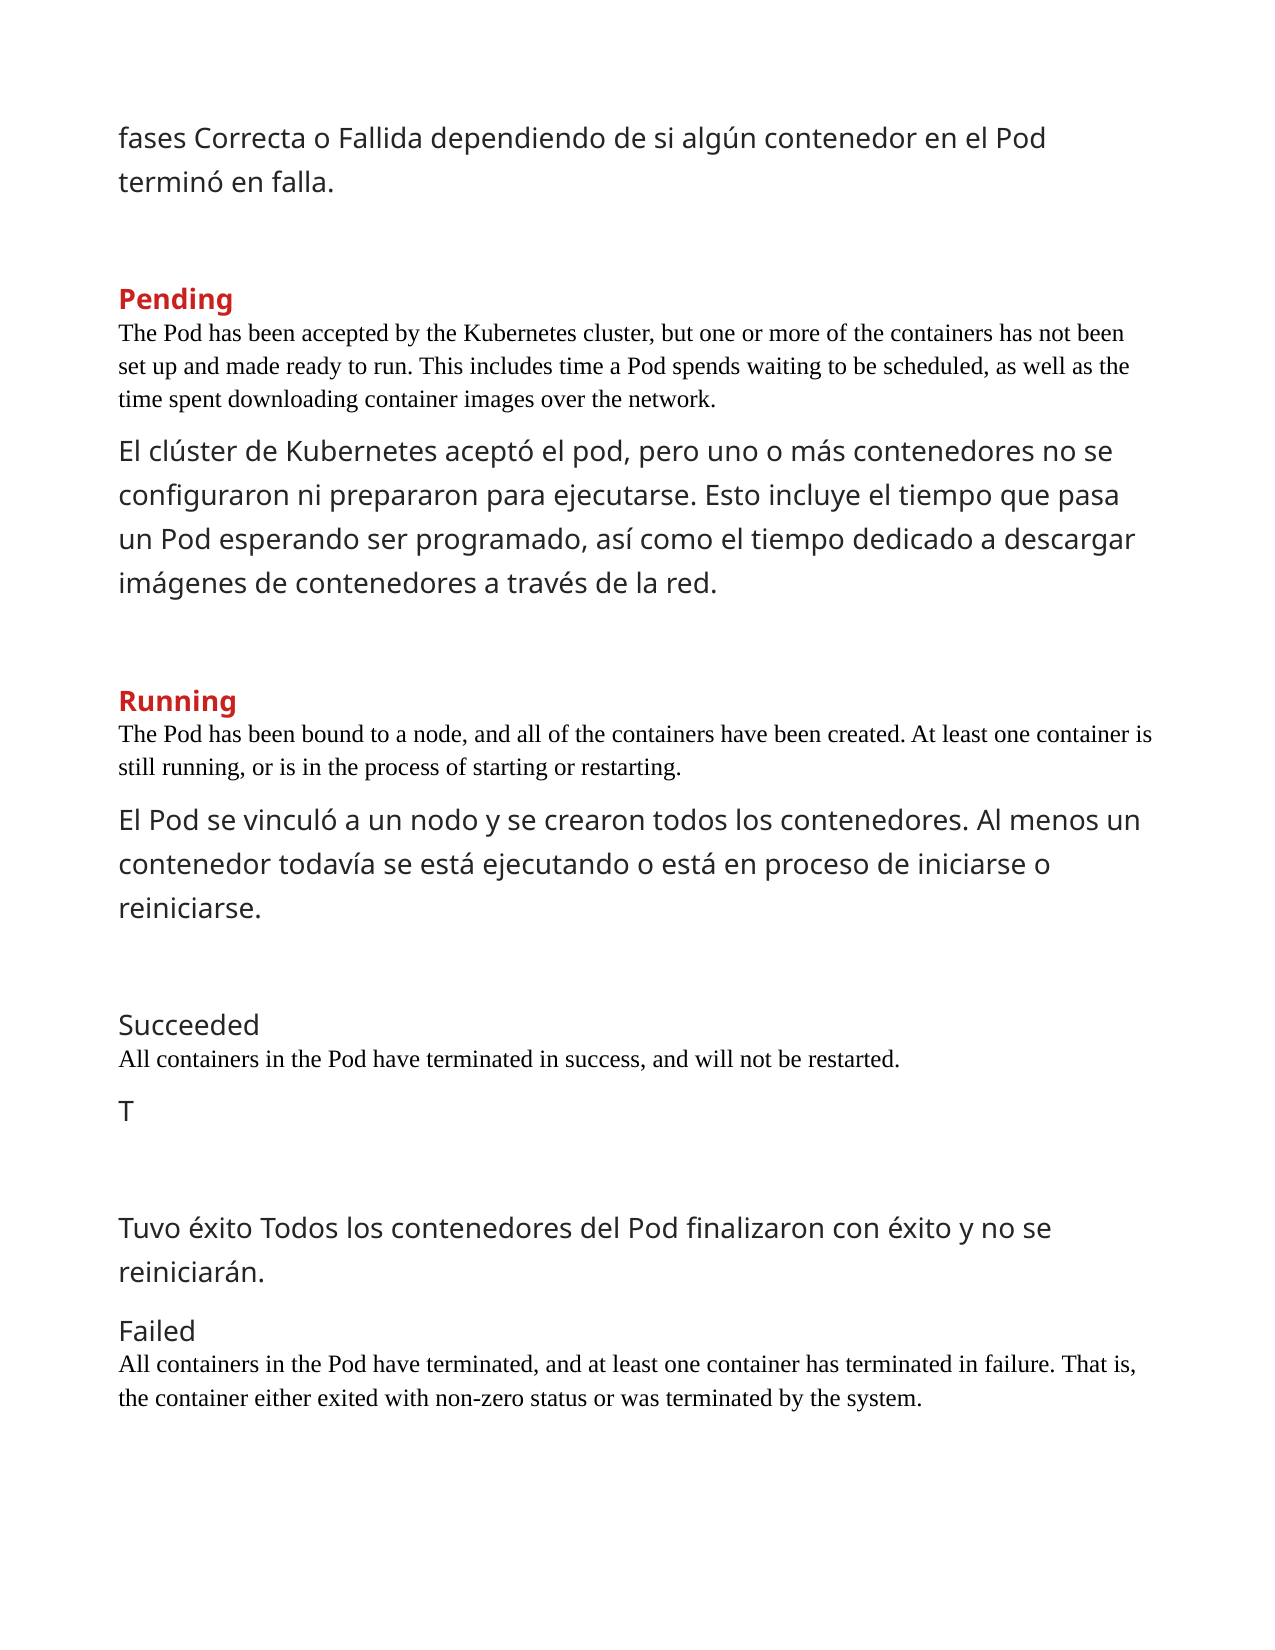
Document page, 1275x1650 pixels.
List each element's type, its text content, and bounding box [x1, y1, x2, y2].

text fases Correcta o Fallida dependiendo de si algún contenedor en el Pod terminó en falla. [118, 118, 1157, 201]
text Running [118, 681, 1157, 719]
text El Pod se vinculó a un nodo y se crearon todos los contenedores. Al menos un contenedor todavía se está ejecutando o está en proceso de iniciarse o reiniciarse. [118, 800, 1157, 926]
text The Pod has been accepted by the Kubernetes cluster, but one or more of the containers has not been set up and made ready to run. This includes time a Pod spends waiting to be scheduled, as well as the time spent downloading container images over the network. [118, 318, 1157, 413]
text All containers in the Pod have terminated, and at least one container has terminated in failure. That is, the container either exited with non-zero status or was terminated by the system. [118, 1349, 1157, 1411]
text All containers in the Pod have terminated in success, and will not be restarted. [118, 1044, 1157, 1072]
text The Pod has been bound to a node, and all of the containers have been created. At least one container is still running, or is in the process of starting or restarting. [118, 719, 1157, 781]
text Failed [118, 1311, 1157, 1349]
text Pending [118, 279, 1157, 318]
text T [118, 1091, 1157, 1129]
text Tuvo éxito Todos los contenedores del Pod finalizaron con éxito y no se reiniciarán. [118, 1208, 1157, 1291]
text El clúster de Kubernetes aceptó el pod, pero uno o más contenedores no se configuraron ni prepararon para ejecutarse. Esto incluye el tiempo que pasa un Pod esperando ser programado, así como el tiempo dedicado a descargar imágenes de contenedores a través de la red. [118, 431, 1157, 602]
text Succeeded [118, 1005, 1157, 1044]
